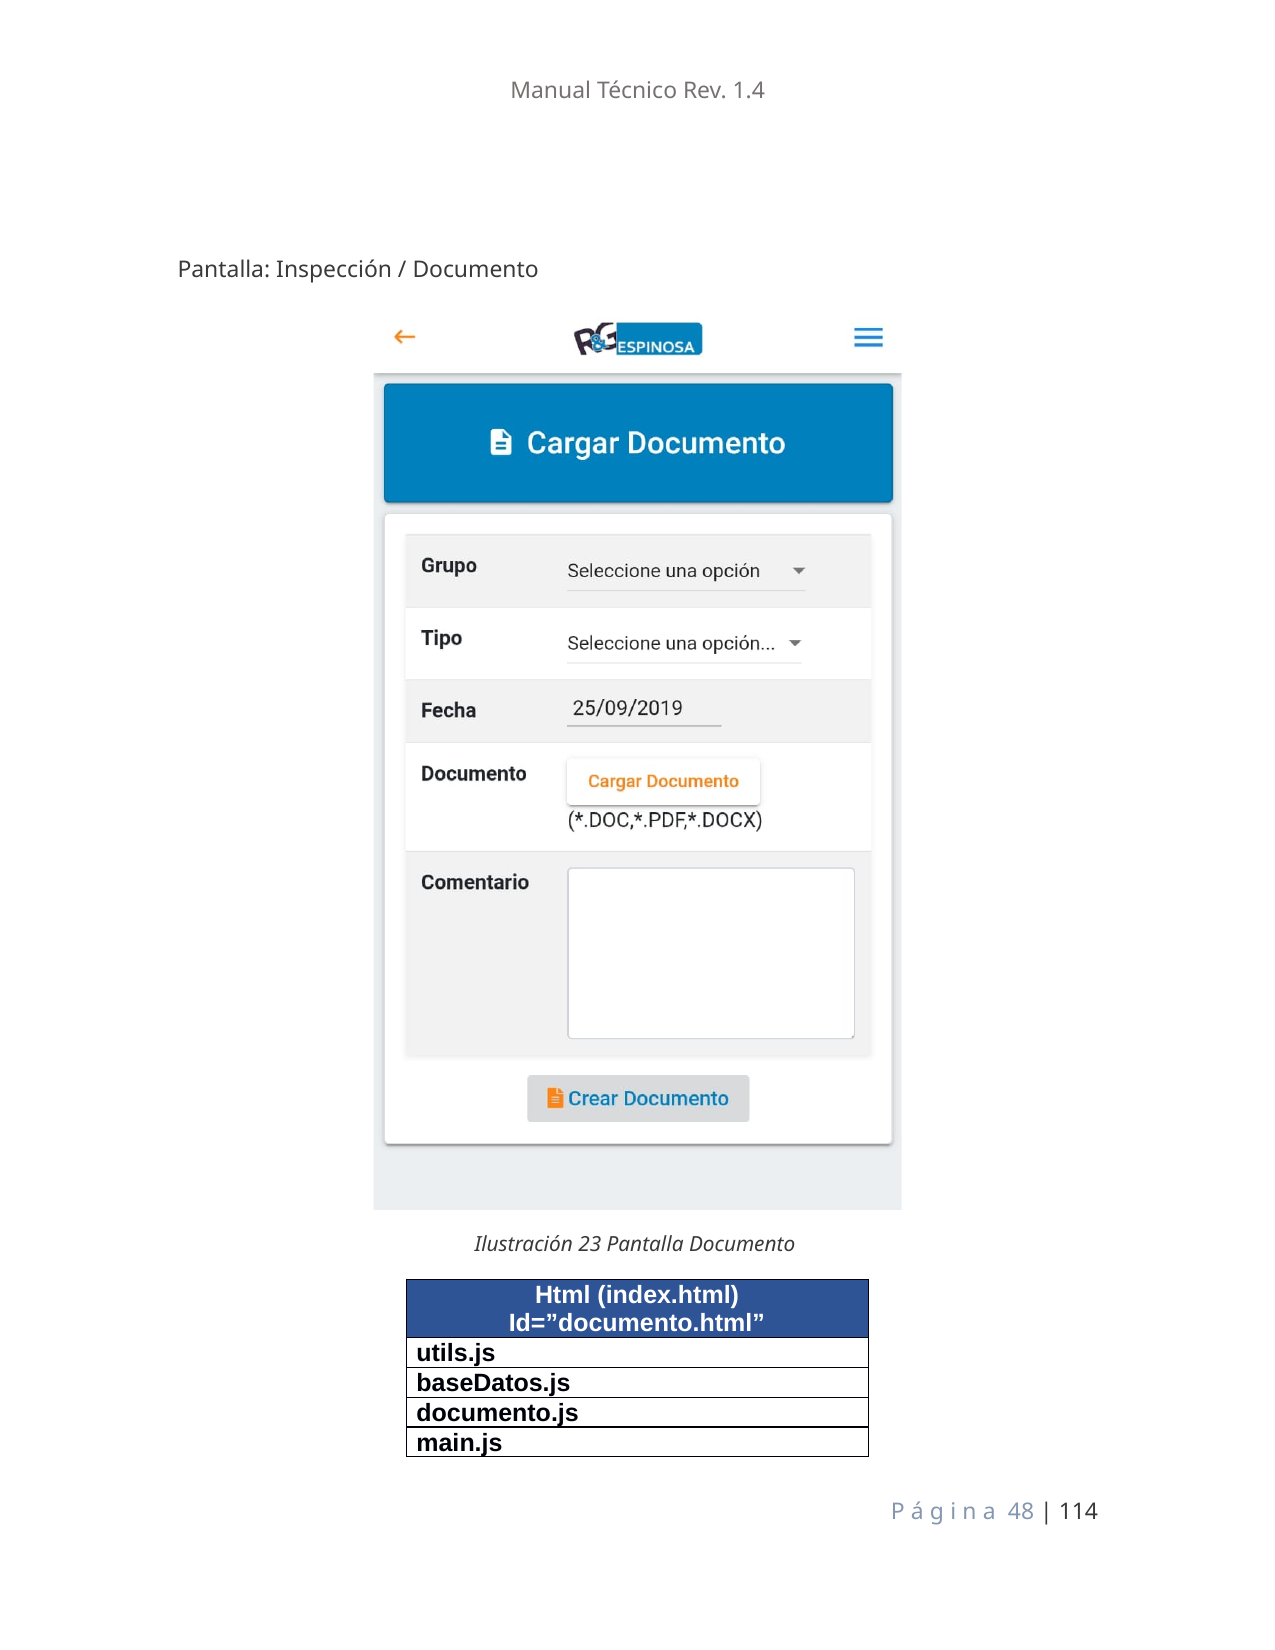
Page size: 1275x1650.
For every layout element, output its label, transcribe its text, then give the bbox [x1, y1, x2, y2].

table_cell documento.js [407, 1398, 868, 1426]
table_header Html (index.html) Id=”documento.html” [407, 1280, 868, 1337]
table_cell baseDatos.js [407, 1368, 868, 1397]
text Pantalla: Inspección / Documento [177, 253, 1098, 285]
table_cell main.js [407, 1428, 868, 1456]
table_cell utils.js [407, 1338, 868, 1367]
picture [373, 303, 902, 1210]
text Ilustración 21 Pantalla Documento [177, 1229, 1098, 1258]
